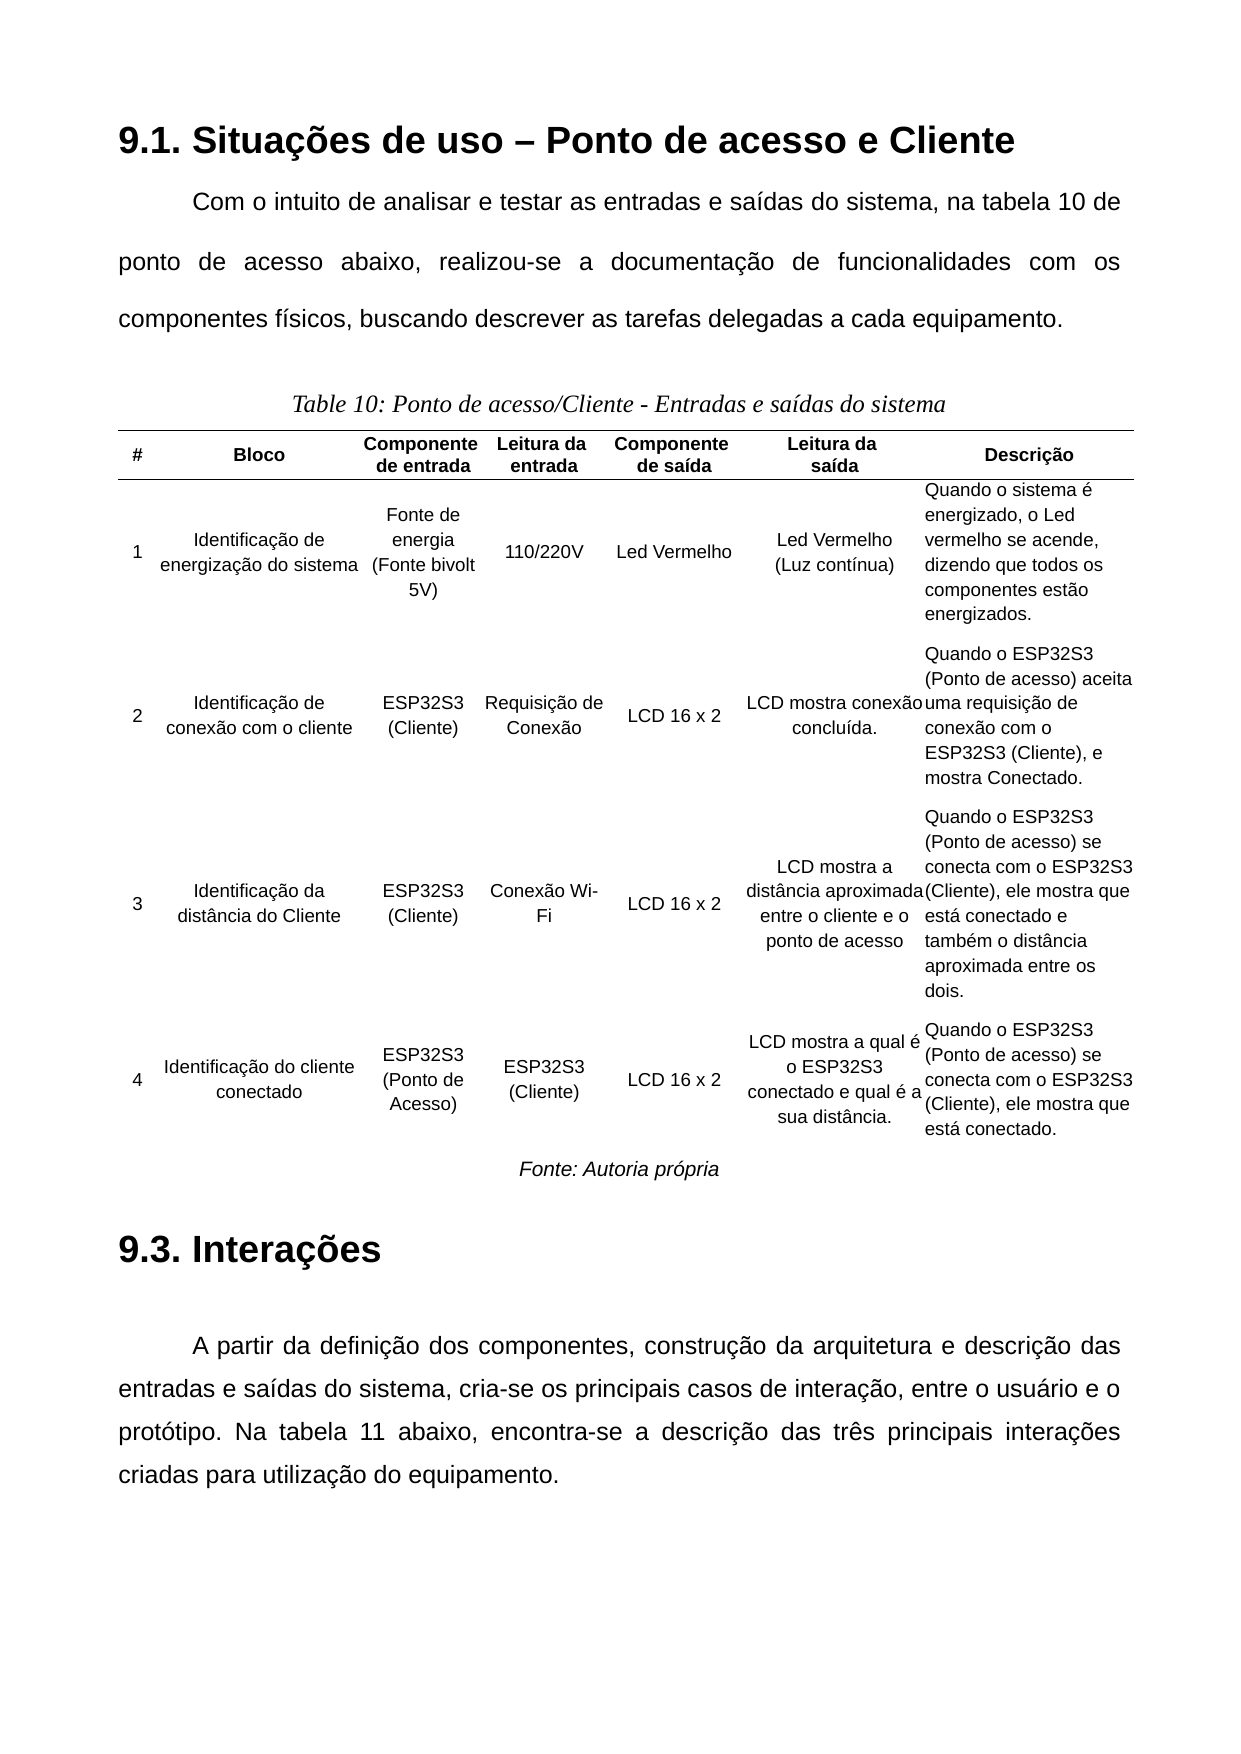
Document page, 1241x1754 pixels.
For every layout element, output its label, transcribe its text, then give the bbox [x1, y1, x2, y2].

table_cell Identificação de conexão com o cliente [156, 643, 362, 806]
table_cell Identificação de energização do sistema [156, 480, 362, 642]
table_cell Led Vermelho [604, 480, 744, 642]
text A partir da definição dos componentes, construção da arquitetura e descrição das entradas e saídas do sistema, cria-se os principais casos de interação, entre o usuário e o protótipo. Na tabela 11 abaixo, encontra-se a descrição das três principais interações criadas para utilização do equipamento. [118, 1331, 1122, 1489]
table_cell Identificação da distância do Cliente [156, 806, 362, 1019]
table_cell Quando o sistema é energizado, o Led vermelho se acende, dizendo que todos os componentes estão energizados. [925, 480, 1134, 642]
table_header # [118, 431, 156, 479]
table_cell Quando o ESP32S3 (Ponto de acesso) aceita uma requisição de conexão com o ESP32S3 (Cliente), e mostra Conectado. [925, 643, 1134, 806]
table_cell 2 [118, 643, 156, 806]
table_cell Requisição de Conexão [485, 643, 603, 806]
table_header Leitura da entrada [485, 431, 603, 479]
text Table 10: Ponto de acesso/Cliente - Entradas e saídas do sistema [118, 389, 1122, 417]
table_cell LCD 16 x 2 [604, 643, 744, 806]
table_cell 3 [118, 806, 156, 1019]
table_header Bloco [156, 431, 362, 479]
table_cell 110/220V [485, 480, 603, 642]
table_cell LCD 16 x 2 [604, 1019, 744, 1157]
table_cell ESP32S3 (Cliente) [362, 806, 484, 1019]
table_cell Quando o ESP32S3 (Ponto de acesso) se conecta com o ESP32S3 (Cliente), ele mostra que está conectado e também o distância aproximada entre os dois. [925, 806, 1134, 1019]
table_cell Conexão Wi-Fi [485, 806, 603, 1019]
table_cell LCD mostra a qual é o ESP32S3 conectado e qual é a sua distância. [745, 1019, 924, 1157]
table_header Componente de entrada [362, 431, 484, 479]
table_header Descrição [925, 431, 1134, 479]
table_cell LCD mostra a distância aproximada entre o cliente e o ponto de acesso [745, 806, 924, 1019]
table_cell Led Vermelho (Luz contínua) [745, 480, 924, 642]
table_cell ESP32S3 (Ponto de Acesso) [362, 1019, 484, 1157]
table_cell LCD mostra conexão concluída. [745, 643, 924, 806]
text Fonte: Autoria própria [118, 1157, 1122, 1181]
table_header Componente de saída [604, 431, 744, 479]
subtitle 9.1. Situações de uso – Ponto de acesso e Cliente [118, 118, 1122, 162]
table_cell LCD 16 x 2 [604, 806, 744, 1019]
table_cell Identificação do cliente conectado [156, 1019, 362, 1157]
table_cell ESP32S3 (Cliente) [362, 643, 484, 806]
table_cell 4 [118, 1019, 156, 1157]
table_cell ESP32S3 (Cliente) [485, 1019, 603, 1157]
table_cell Fonte de energia (Fonte bivolt 5V) [362, 480, 484, 642]
table_cell Quando o ESP32S3 (Ponto de acesso) se conecta com o ESP32S3 (Cliente), ele mostra que está conectado. [925, 1019, 1134, 1157]
table_cell 1 [118, 480, 156, 642]
table_header Leitura da saída [745, 431, 924, 479]
subtitle 9.3. Interações [118, 1227, 1122, 1271]
text Com o intuito de analisar e testar as entradas e saídas do sistema, na tabela 10 de ponto de acesso abaixo, realizou-se a documentação de funcionalidades com os componentes físicos, buscando descrever as tarefas delegadas a cada equipamento. [118, 174, 1122, 333]
